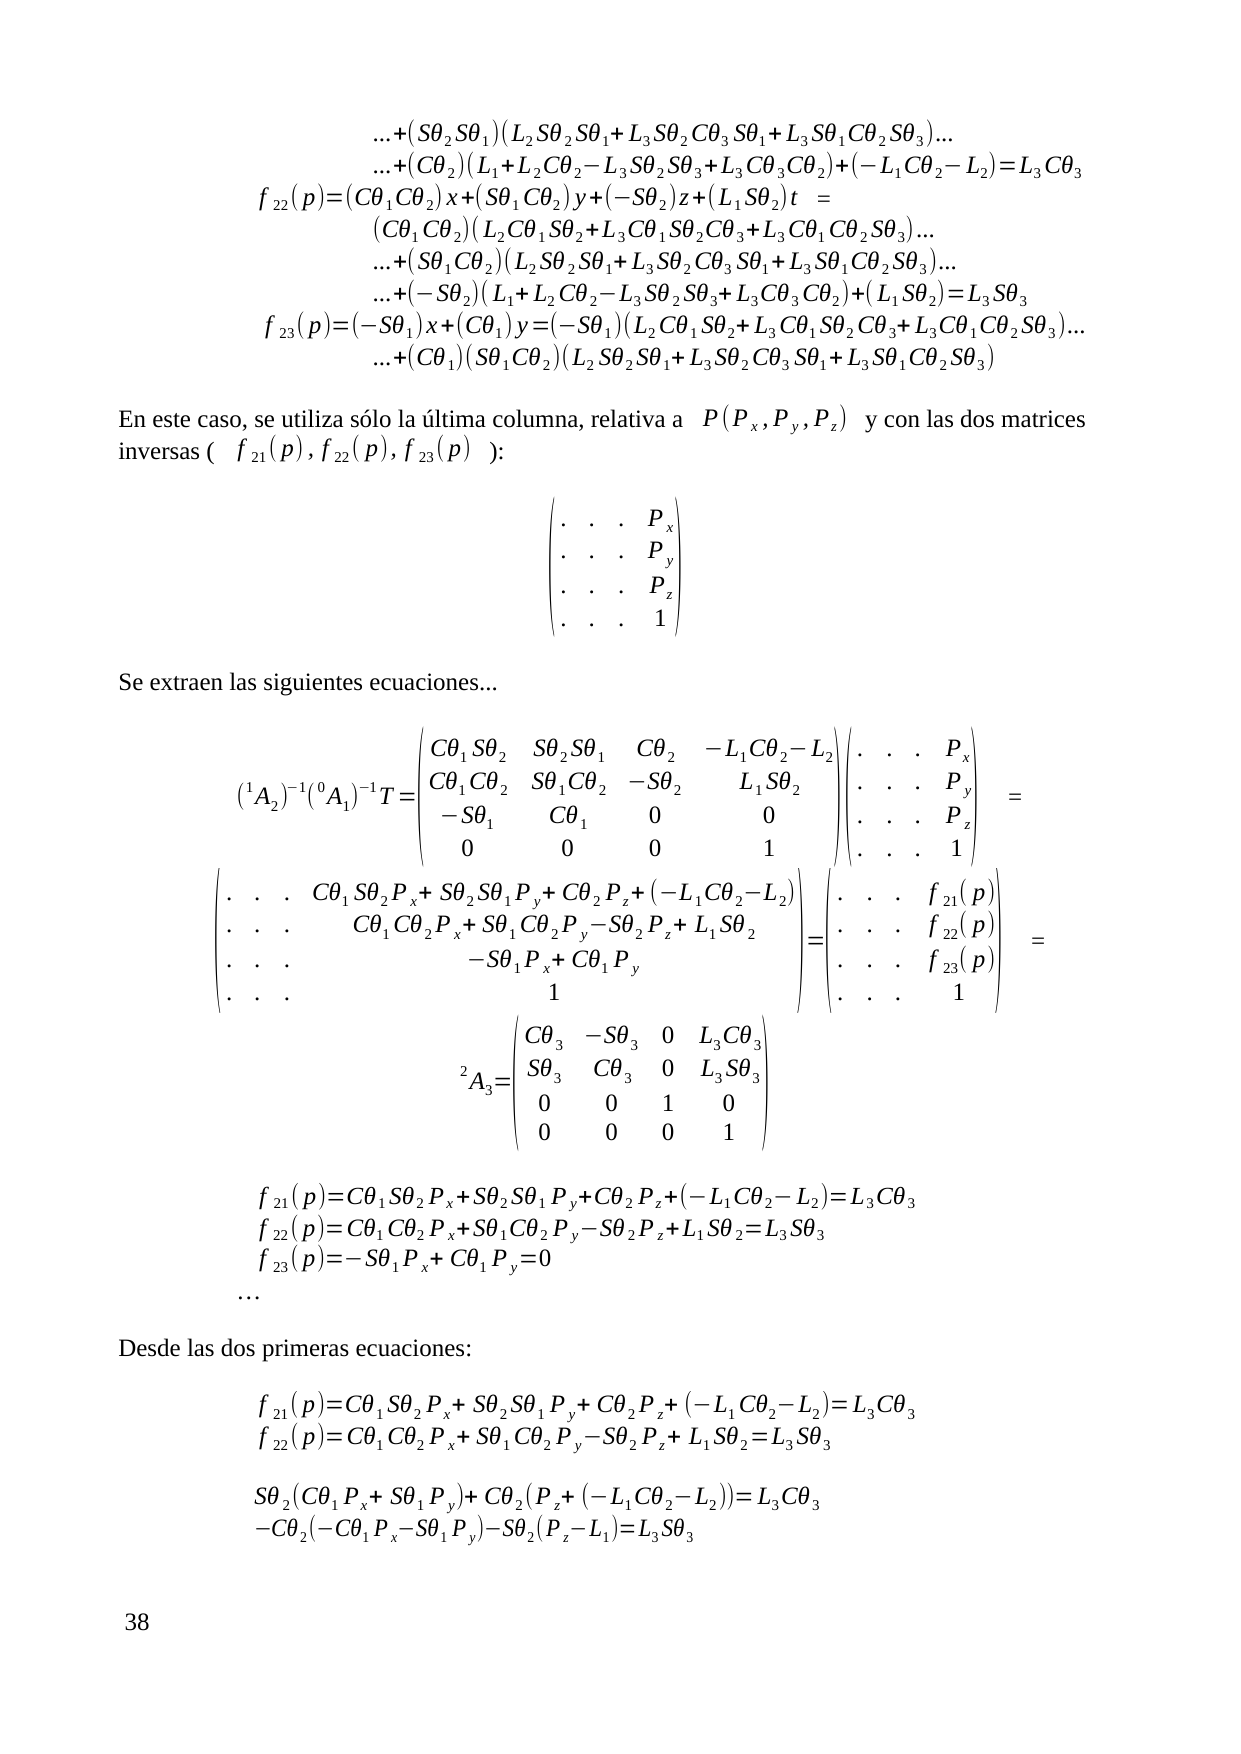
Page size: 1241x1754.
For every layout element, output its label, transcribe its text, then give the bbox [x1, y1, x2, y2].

text Se extraen las siguientes ecuaciones... [118, 667, 1122, 696]
text = [118, 725, 1122, 869]
text … [236, 1276, 1122, 1305]
text = [118, 869, 1122, 1013]
text En este caso, se utiliza sólo la última columna, relativa ay con las dos matrices inversas (): [118, 403, 1122, 466]
text Desde las dos primeras ecuaciones: [118, 1333, 1122, 1362]
text = [236, 182, 1122, 214]
